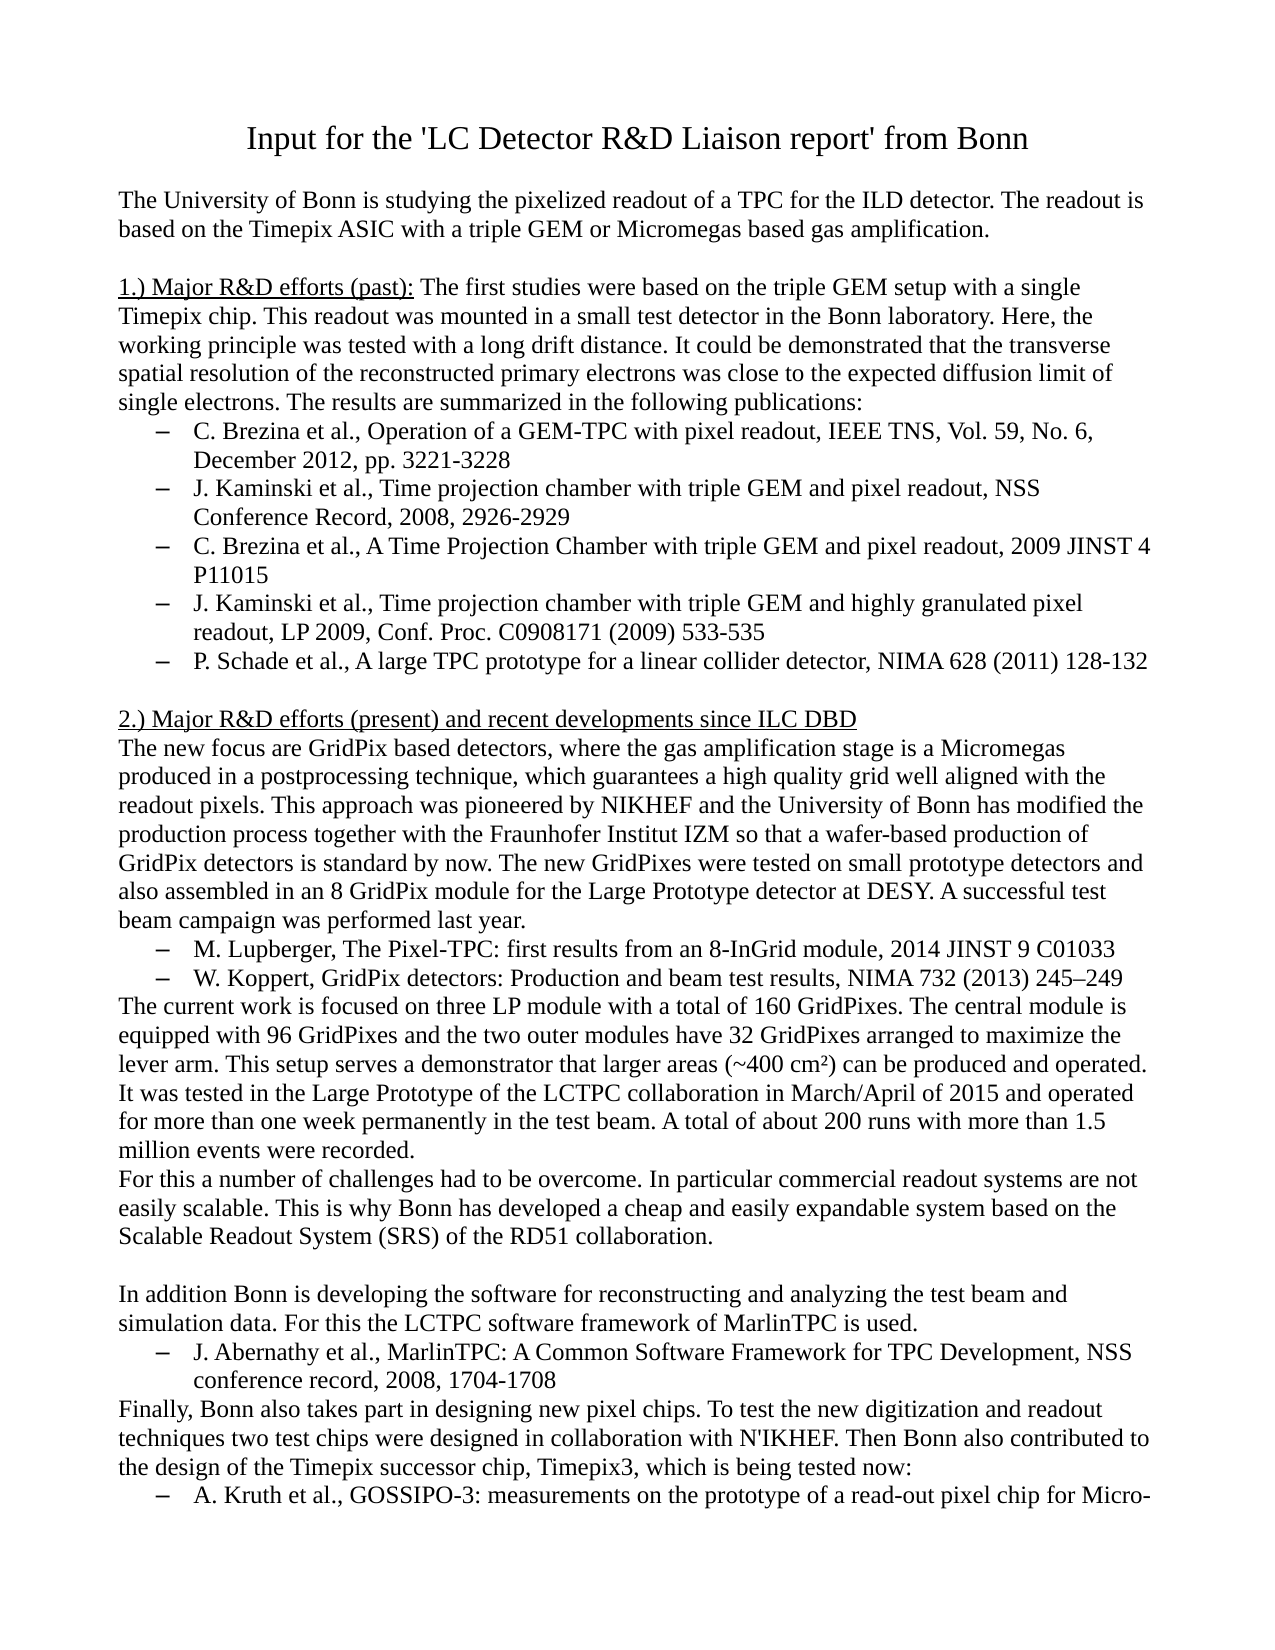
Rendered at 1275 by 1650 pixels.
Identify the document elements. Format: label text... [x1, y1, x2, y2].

text In addition Bonn is developing the software for reconstructing and analyzing the test beam and simulation data. For this the LCTPC software framework of MarlinTPC is used. [118, 1279, 1157, 1337]
list M. Lupberger, The Pixel-TPC: first results from an 8-InGrid module, 2014 JINST 9 C01033 [156, 934, 1157, 963]
list J. Kaminski et al., Time projection chamber with triple GEM and highly granulated pixel readout, LP 2009, Conf. Proc. C0908171 (2009) 533-535 [156, 588, 1157, 646]
text The University of Bonn is studying the pixelized readout of a TPC for the ILD detector. The readout is based on the Timepix ASIC with a triple GEM or Micromegas based gas amplification. [118, 186, 1157, 243]
list J. Abernathy et al., MarlinTPC: A Common Software Framework for TPC Development, NSS conference record, 2008, 1704-1708 [156, 1337, 1157, 1394]
list P. Schade et al., A large TPC prototype for a linear collider detector, NIMA 628 (2011) 128-132 [156, 646, 1157, 675]
list C. Brezina et al., Operation of a GEM-TPC with pixel readout, IEEE TNS, Vol. 59, No. 6, December 2012, pp. 3221-3228 [156, 416, 1157, 473]
list W. Koppert, GridPix detectors: Production and beam test results, NIMA 732 (2013) 245–249 [156, 963, 1157, 991]
text 2.) Major R&D efforts (present) and recent developments since ILC DBD [118, 704, 1157, 733]
text Input for the 'LC Detector R&D Liaison report' from Bonn [118, 118, 1157, 156]
list A. Kruth et al., GOSSIPO-3: measurements on the prototype of a read-out pixel chip for Micro- [156, 1481, 1157, 1509]
text Finally, Bonn also takes part in designing new pixel chips. To test the new digitization and readout techniques two test chips were designed in collaboration with N'IKHEF. Then Bonn also contributed to the design of the Timepix successor chip, Timepix3, which is being tested now: [118, 1394, 1157, 1481]
list J. Kaminski et al., Time projection chamber with triple GEM and pixel readout, NSS Conference Record, 2008, 2926-2929 [156, 473, 1157, 531]
list C. Brezina et al., A Time Projection Chamber with triple GEM and pixel readout, 2009 JINST 4 P11015 [156, 531, 1157, 588]
text For this a number of challenges had to be overcome. In particular commercial readout systems are not easily scalable. This is why Bonn has developed a cheap and easily expandable system based on the Scalable Readout System (SRS) of the RD51 collaboration. [118, 1164, 1157, 1250]
text The new focus are GridPix based detectors, where the gas amplification stage is a Micromegas produced in a postprocessing technique, which guarantees a high quality grid well aligned with the readout pixels. This approach was pioneered by NIKHEF and the University of Bonn has modified the production process together with the Fraunhofer Institut IZM so that a wafer-based production of GridPix detectors is standard by now. The new GridPixes were tested on small prototype detectors and also assembled in an 8 GridPix module for the Large Prototype detector at DESY. A successful test beam campaign was performed last year. [118, 733, 1157, 934]
text 1.) Major R&D efforts (past): The first studies were based on the triple GEM setup with a single Timepix chip. This readout was mounted in a small test detector in the Bonn laboratory. Here, the working principle was tested with a long drift distance. It could be demonstrated that the transverse spatial resolution of the reconstructed primary electrons was close to the expected diffusion limit of single electrons. The results are summarized in the following publications: [118, 272, 1157, 416]
text The current work is focused on three LP module with a total of 160 GridPixes. The central module is equipped with 96 GridPixes and the two outer modules have 32 GridPixes arranged to maximize the lever arm. This setup serves a demonstrator that larger areas (~400 cm²) can be produced and operated. It was tested in the Large Prototype of the LCTPC collaboration in March/April of 2015 and operated for more than one week permanently in the test beam. A total of about 200 runs with more than 1.5 million events were recorded. [118, 991, 1157, 1164]
